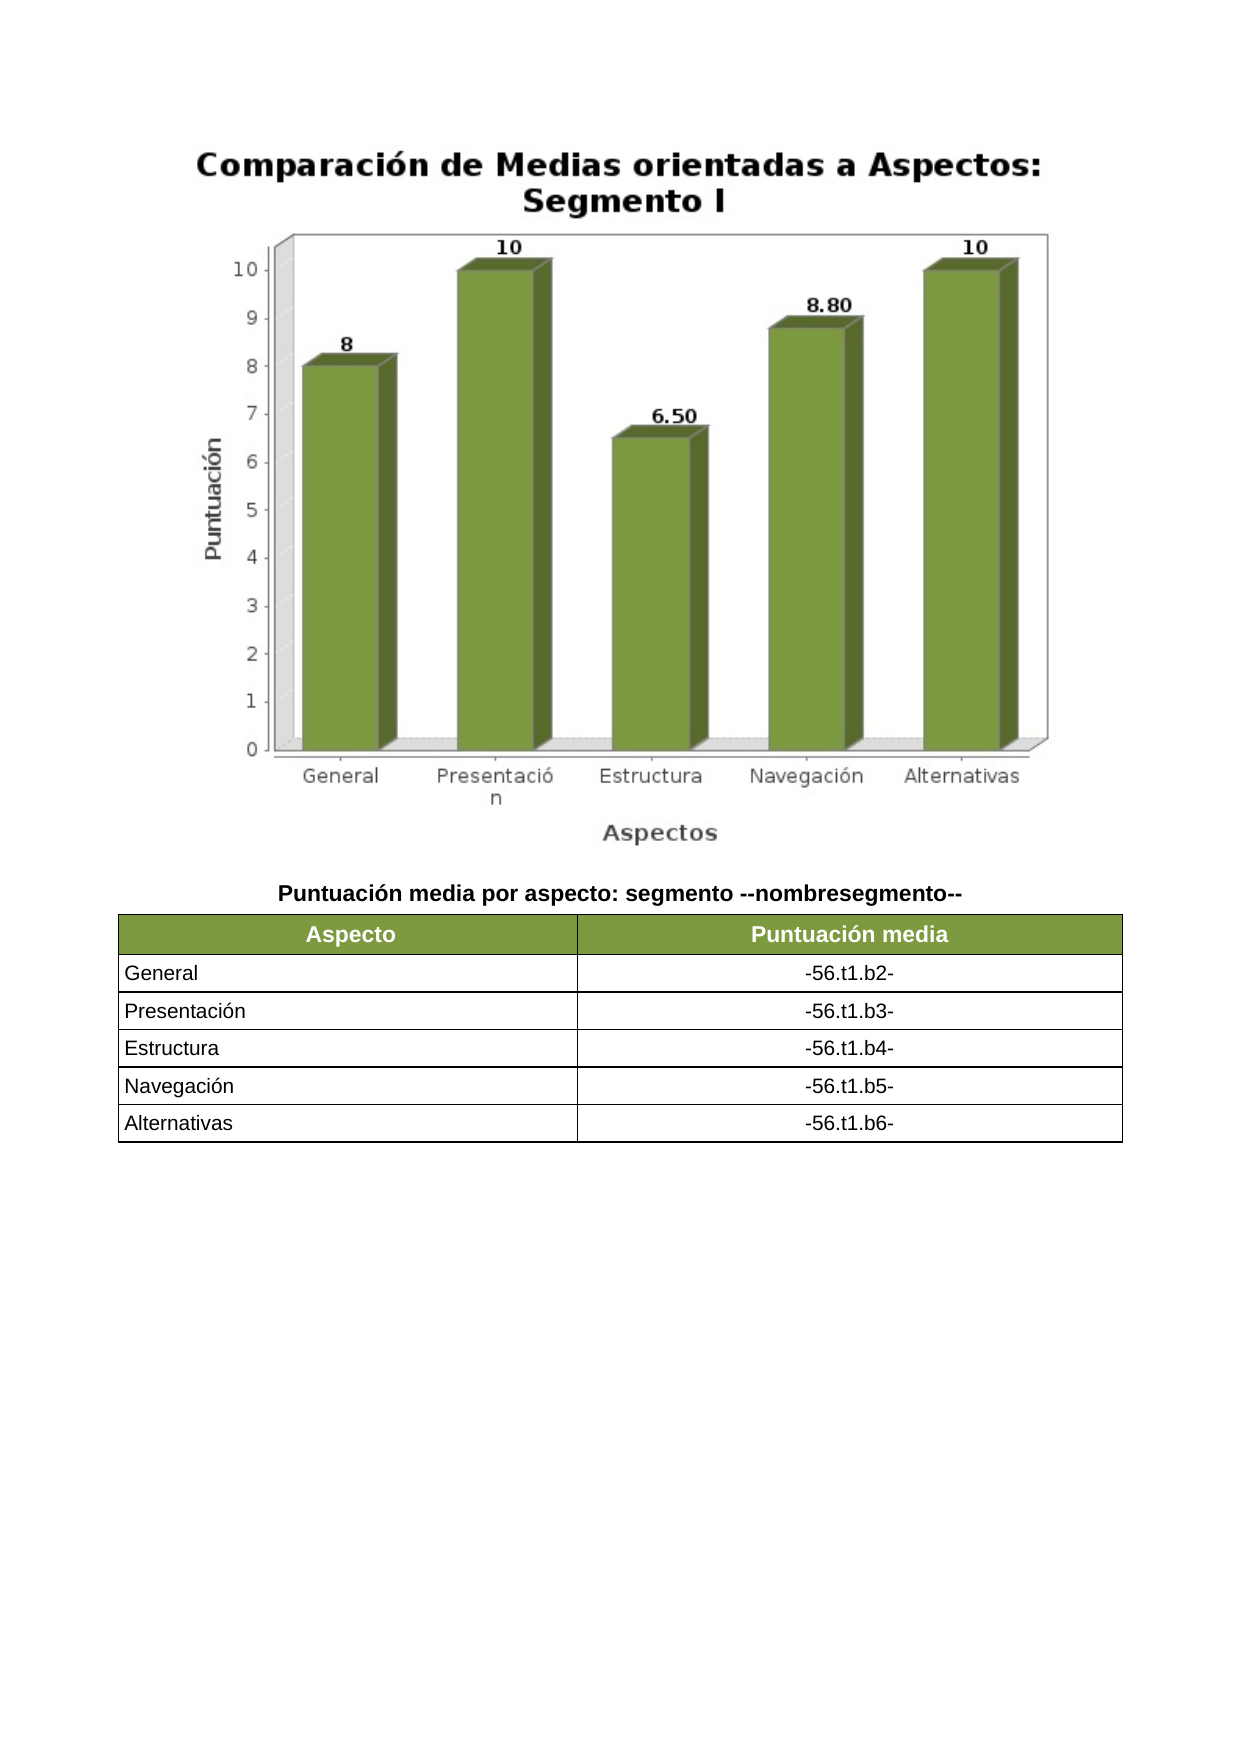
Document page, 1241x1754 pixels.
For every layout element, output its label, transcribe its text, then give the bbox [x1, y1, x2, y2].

text Puntuación media por aspecto: segmento --nombresegmento-- [118, 880, 1122, 906]
table_cell -56.t1.b2- [578, 955, 1122, 991]
table_header Puntuación media [578, 915, 1122, 954]
table_cell -56.t1.b6- [578, 1105, 1122, 1141]
table_cell -56.t1.b4- [578, 1030, 1122, 1066]
table_cell Presentación [119, 993, 577, 1029]
table_cell -56.t1.b3- [578, 993, 1122, 1029]
table_cell -56.t1.b5- [578, 1068, 1122, 1104]
picture [182, 145, 1066, 855]
table_cell Alternativas [119, 1105, 577, 1141]
table_cell Estructura [119, 1030, 577, 1066]
table_cell General [119, 955, 577, 991]
table_cell Navegación [119, 1068, 577, 1104]
table_header Aspecto [119, 915, 577, 954]
